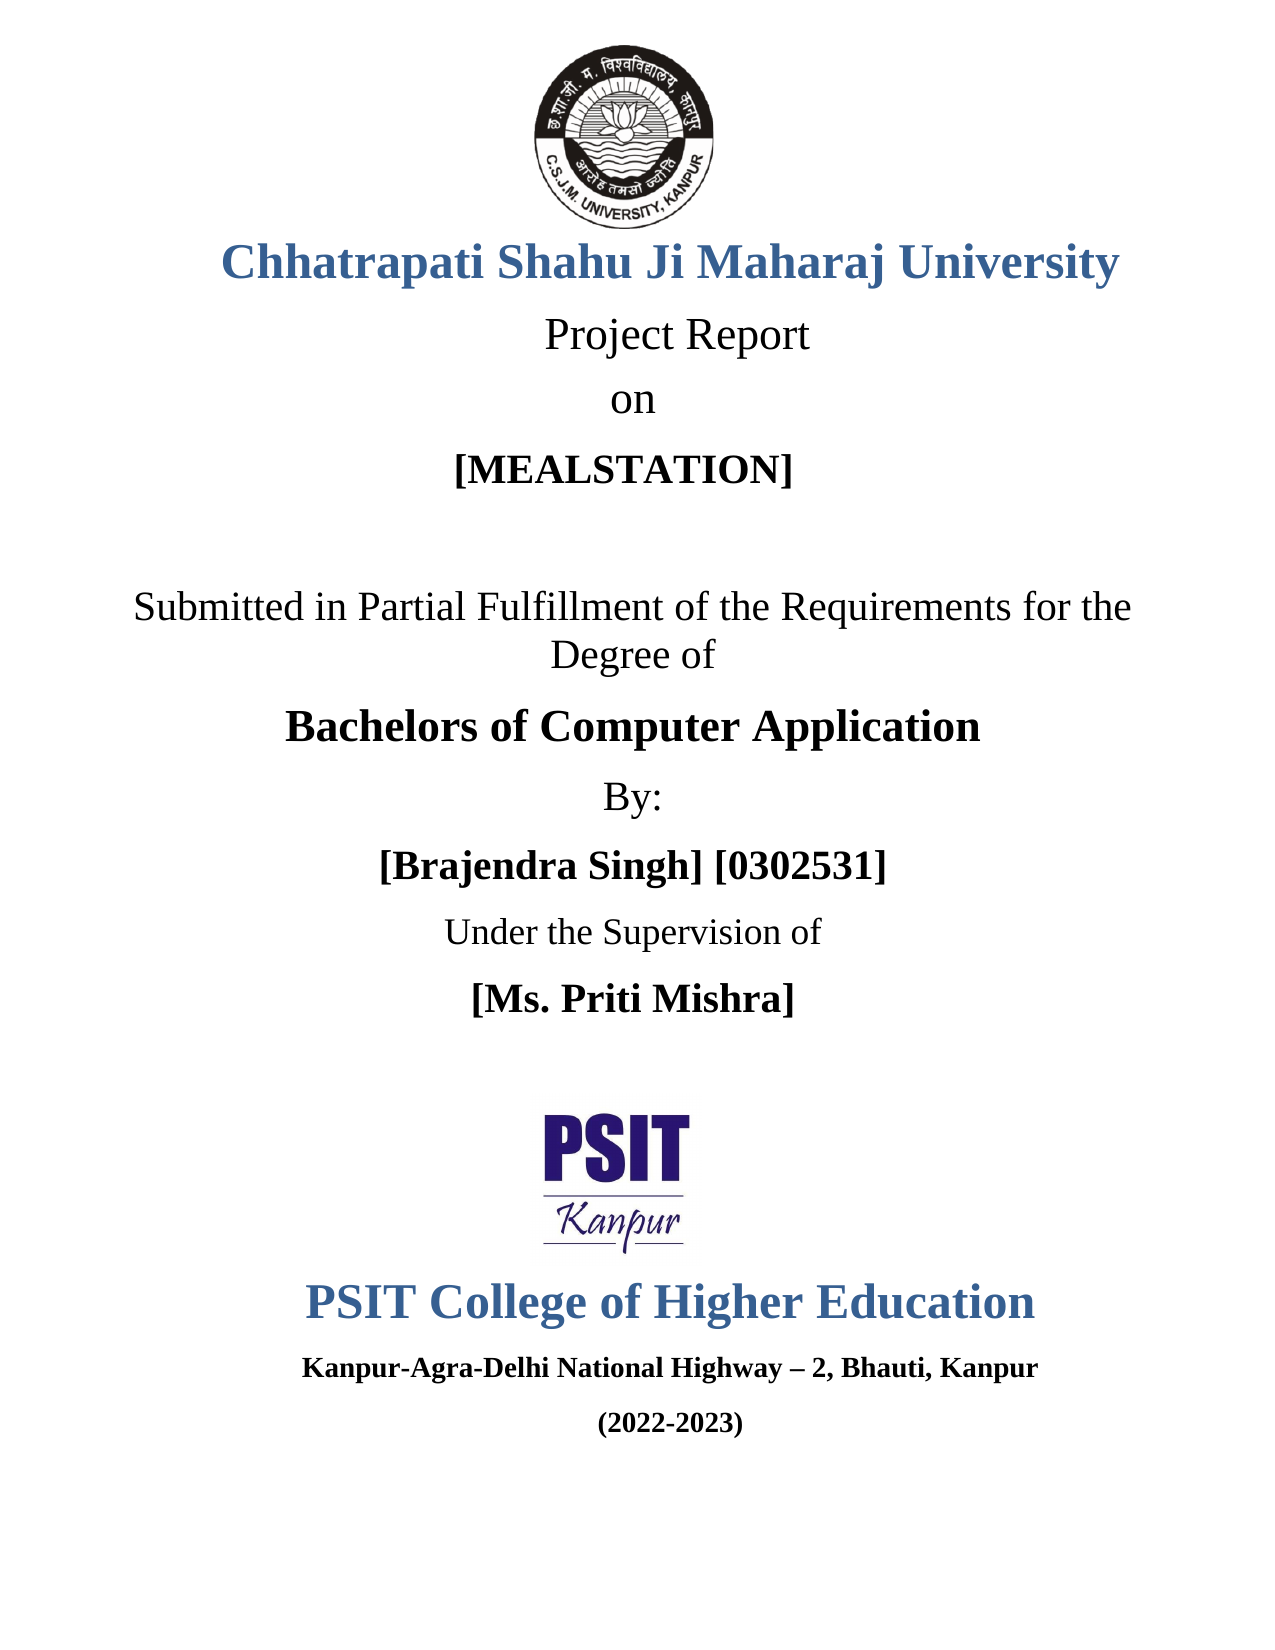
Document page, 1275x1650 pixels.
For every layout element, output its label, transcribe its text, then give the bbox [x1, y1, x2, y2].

text By: [122, 772, 1144, 820]
text Under the Supervision of [122, 909, 1144, 952]
text [Brajendra Singh] [0302531] [122, 841, 1144, 888]
subtitle Chhatrapati Shahu Ji Maharaj University Project Report [122, 232, 1219, 361]
text [MEALSTATION] [47, 444, 1125, 492]
text on [122, 371, 1144, 423]
picture [529, 1093, 703, 1266]
text Submitted in Partial Fulfillment of the Requirements for the Degree of [122, 582, 1144, 677]
text Bachelors of Computer Application [122, 698, 1144, 751]
picture [534, 45, 714, 229]
text [Ms. Priti Mishra] [122, 973, 1144, 1021]
text Kanpur-Agra-Delhi National Highway – 2, Bhauti, Kanpur [122, 1351, 1219, 1384]
text PSIT College of Higher Education [122, 1272, 1219, 1330]
text (2022-2023) [122, 1405, 1219, 1438]
